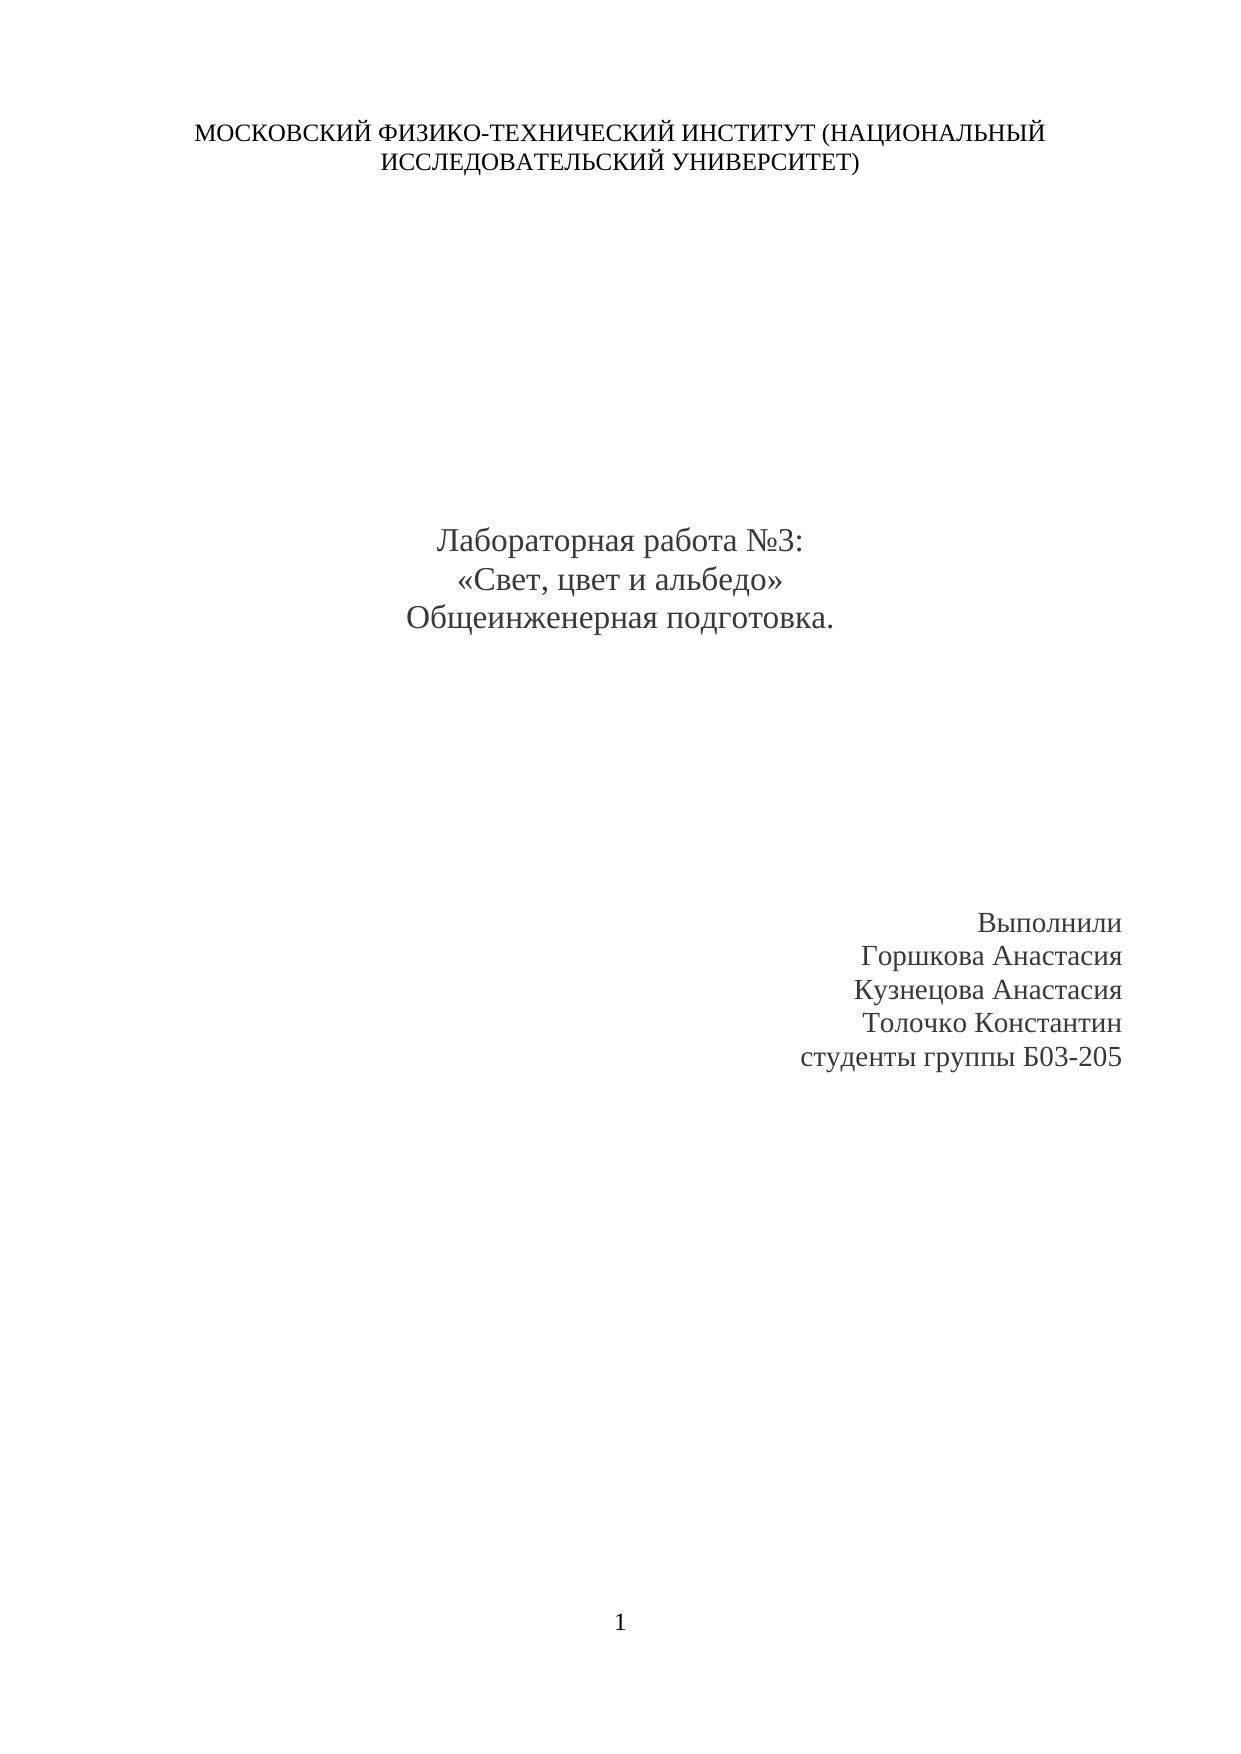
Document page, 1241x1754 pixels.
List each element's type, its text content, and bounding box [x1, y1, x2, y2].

text студенты группы Б03-205 [118, 1039, 1122, 1073]
text Лабораторная работа №3: [118, 521, 1122, 559]
text Общеинженерная подготовка. [118, 597, 1122, 636]
text МОСКОВСКИЙ ФИЗИКО-ТЕХНИЧЕСКИЙ ИНСТИТУТ (НАЦИОНАЛЬНЫЙ ИССЛЕДОВАТЕЛЬСКИЙ УНИВЕРСИТЕТ) [118, 118, 1122, 176]
text Толочко Константин [118, 1006, 1122, 1039]
text Выполнили [118, 905, 1122, 938]
text Горшкова Анастасия [118, 938, 1122, 972]
text «Свет, цвет и альбедо» [118, 559, 1122, 597]
text Кузнецова Анастасия [118, 972, 1122, 1006]
